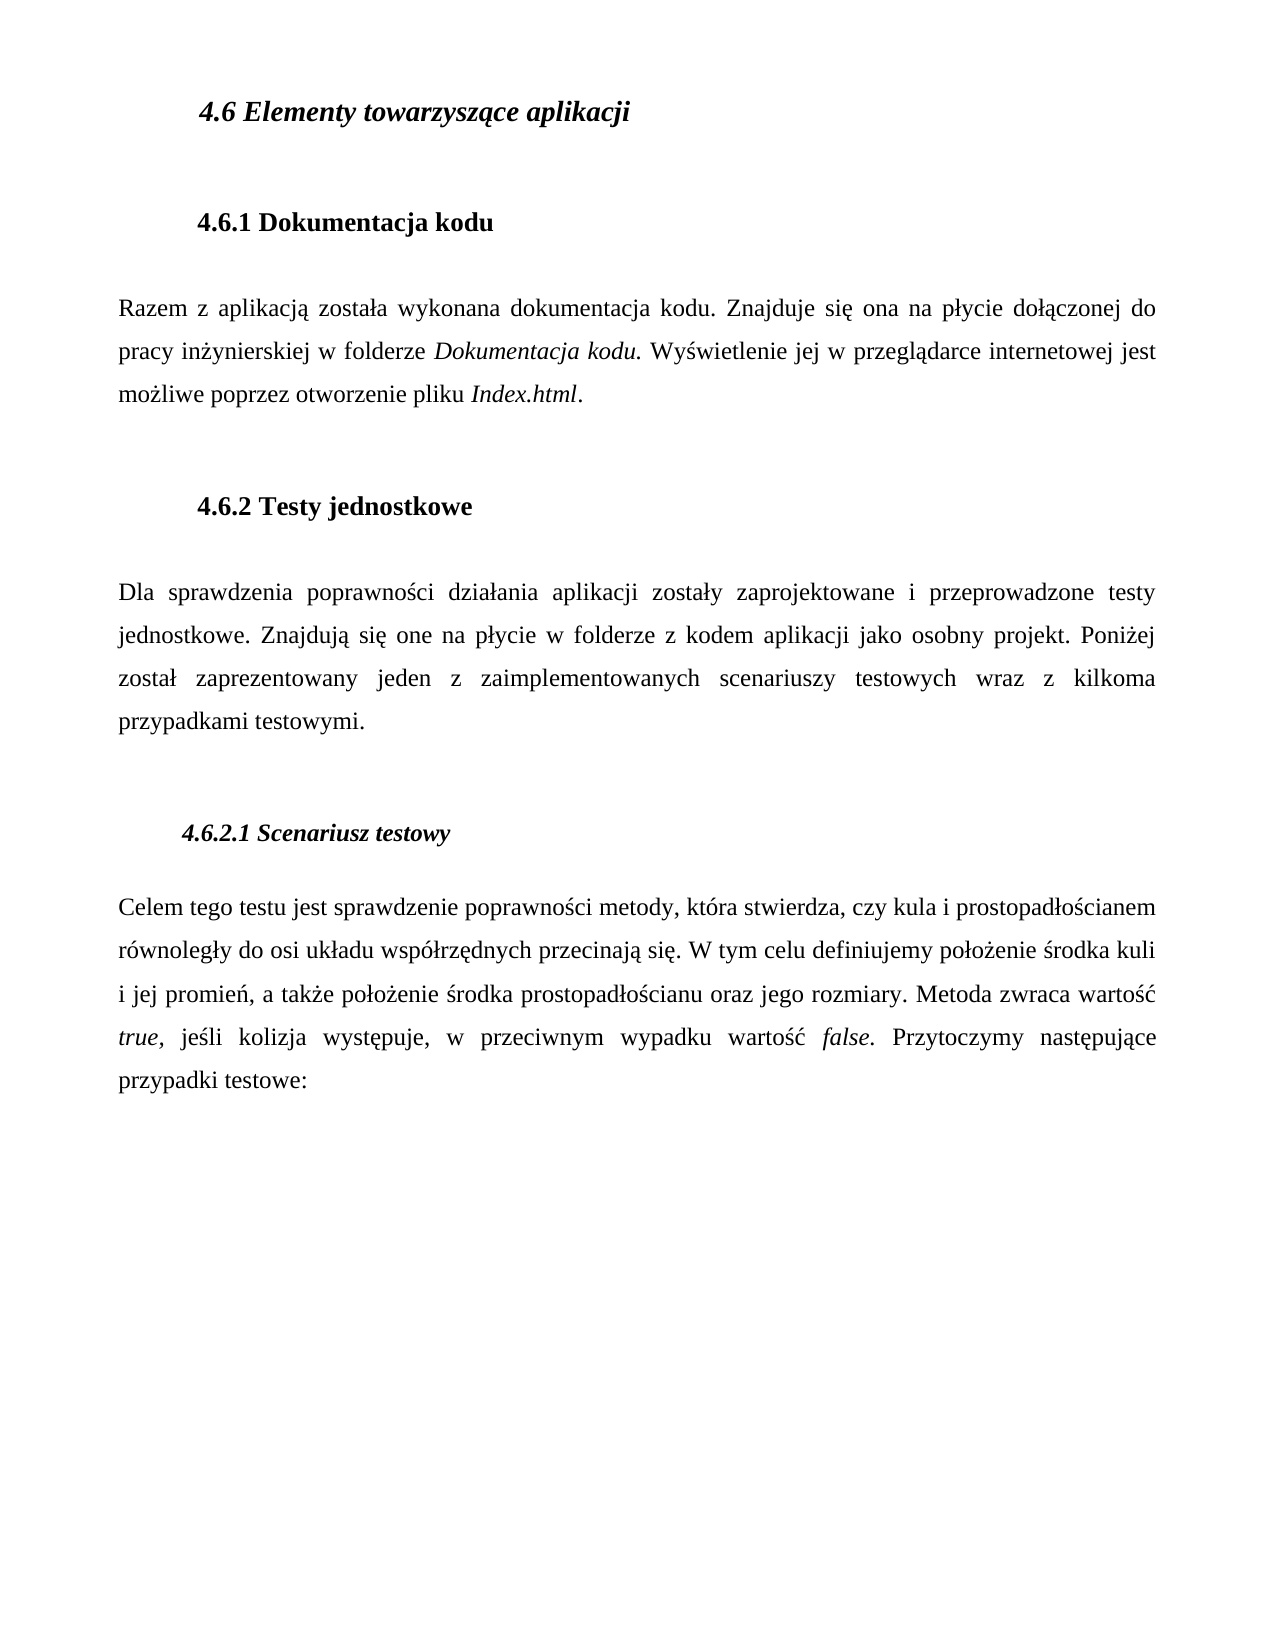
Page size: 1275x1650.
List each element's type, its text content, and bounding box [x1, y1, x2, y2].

text Razem z aplikacją została wykonana dokumentacja kodu. Znajduje się ona na płycie dołączonej do pracy inżynierskiej w folderze Dokumentacja kodu. Wyświetlenie jej w przeglądarce internetowej jest możliwe poprzez otworzenie pliku Index.html. [118, 293, 1157, 408]
subtitle Elementy towarzyszące aplikacji [192, 94, 1157, 128]
text Dla sprawdzenia poprawności działania aplikacji zostały zaprojektowane i przeprowadzone testy jednostkowe. Znajdują się one na płycie w folderze z kodem aplikacji jako osobny projekt. Poniżej został zaprezentowany jeden z zaimplementowanych scenariuszy testowych wraz z kilkoma przypadkami testowymi. [118, 577, 1157, 735]
subtitle Scenariusz testowy [176, 818, 1157, 846]
subtitle Testy jednostkowe [191, 490, 1157, 521]
subtitle Dokumentacja kodu [191, 206, 1157, 237]
text Celem tego testu jest sprawdzenie poprawności metody, która stwierdza, czy kula i prostopadłościanem równoległy do osi układu współrzędnych przecinają się. W tym celu definiujemy położenie środka kuli i jej promień, a także położenie środka prostopadłościanu oraz jego rozmiary. Metoda zwraca wartość true, jeśli kolizja występuje, w przeciwnym wypadku wartość false. Przytoczymy następujące przypadki testowe: [118, 892, 1157, 1094]
